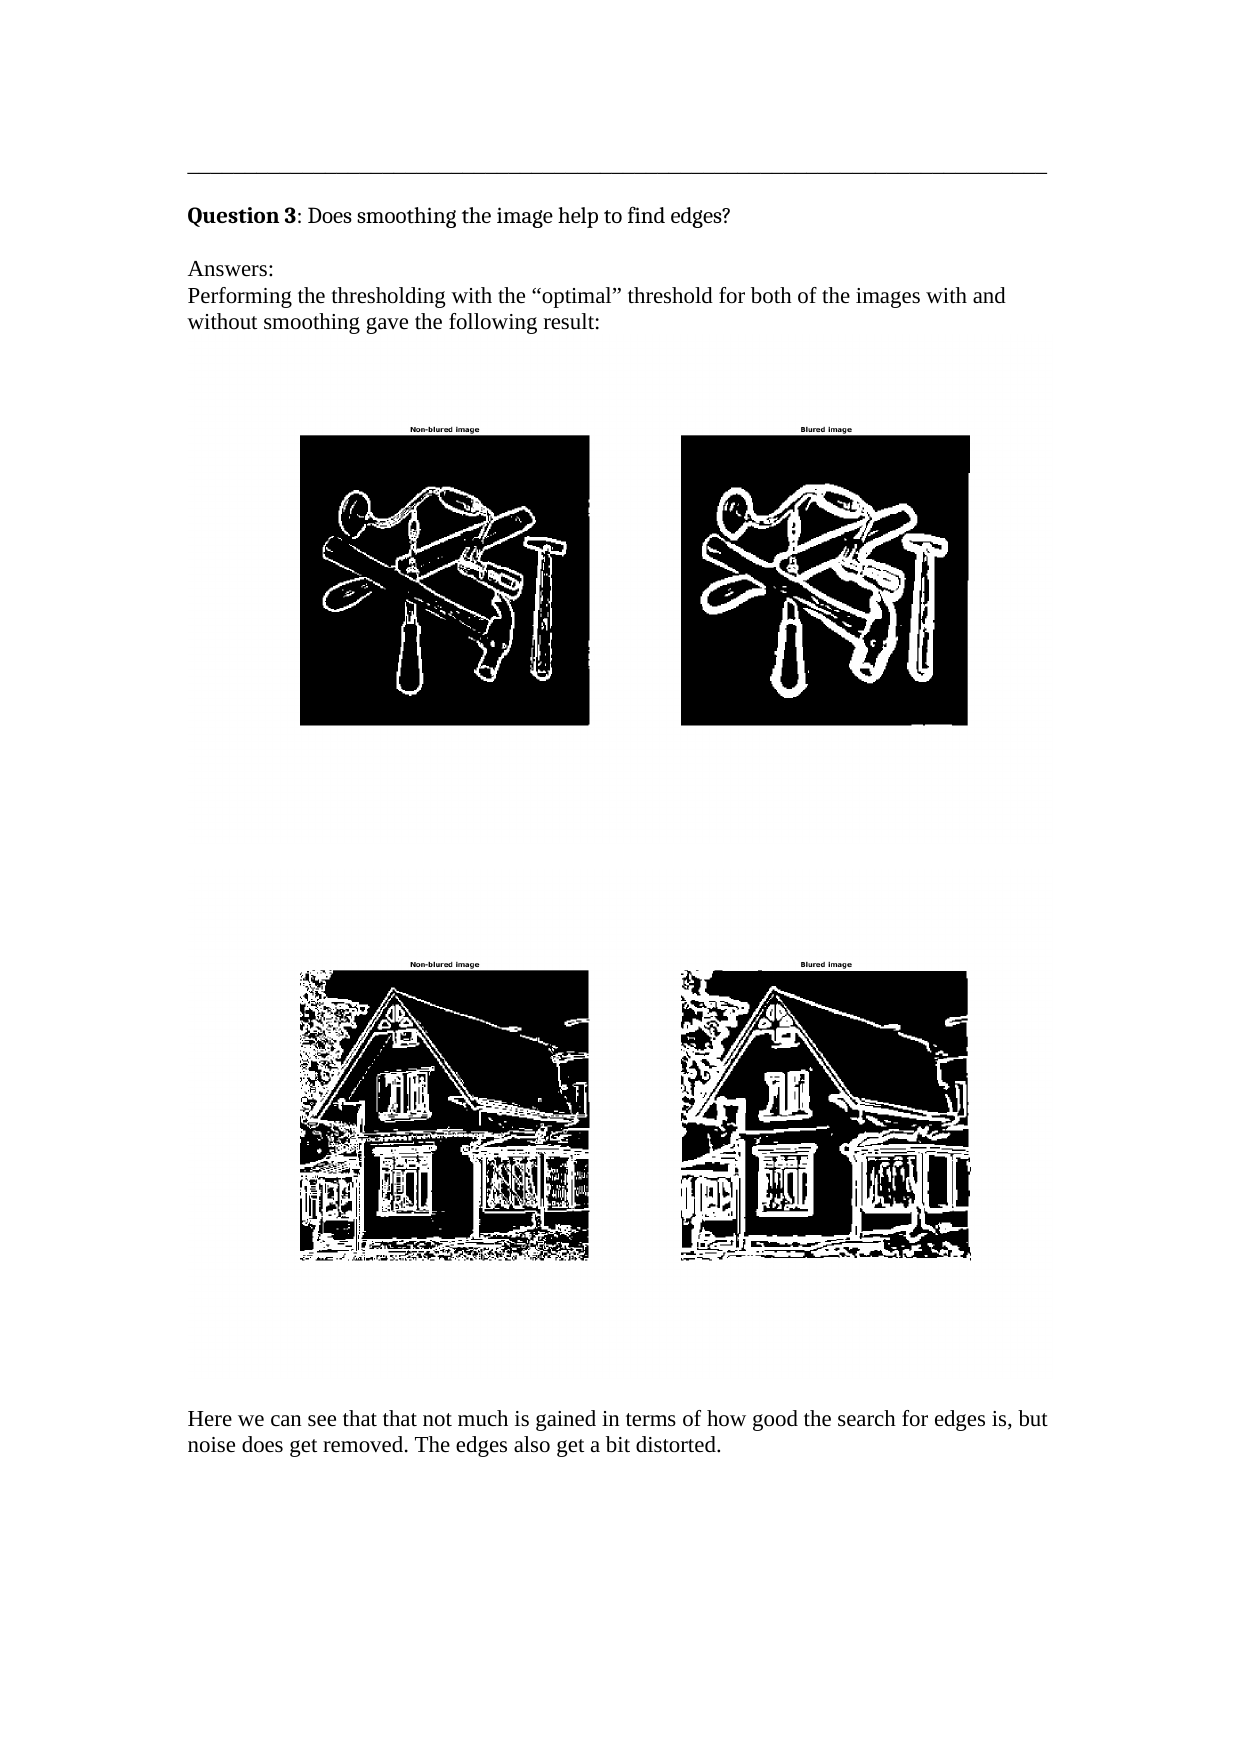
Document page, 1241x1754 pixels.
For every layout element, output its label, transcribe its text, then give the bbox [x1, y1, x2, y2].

text Performing the thresholding with the “optimal” threshold for both of the images with and without smoothing gave the following result: [187, 282, 1053, 334]
picture [187, 334, 1053, 844]
text ___________________________________________________________________________ [187, 150, 1053, 176]
text Here we can see that that not much is gained in terms of how good the search for edges is, but noise does get removed. The edges also get a bit distorted. [187, 1405, 1053, 1458]
text Question 3: Does smoothing the image help to find edges? [187, 203, 1053, 229]
picture [187, 869, 1053, 1379]
text Answers: [187, 255, 1053, 282]
